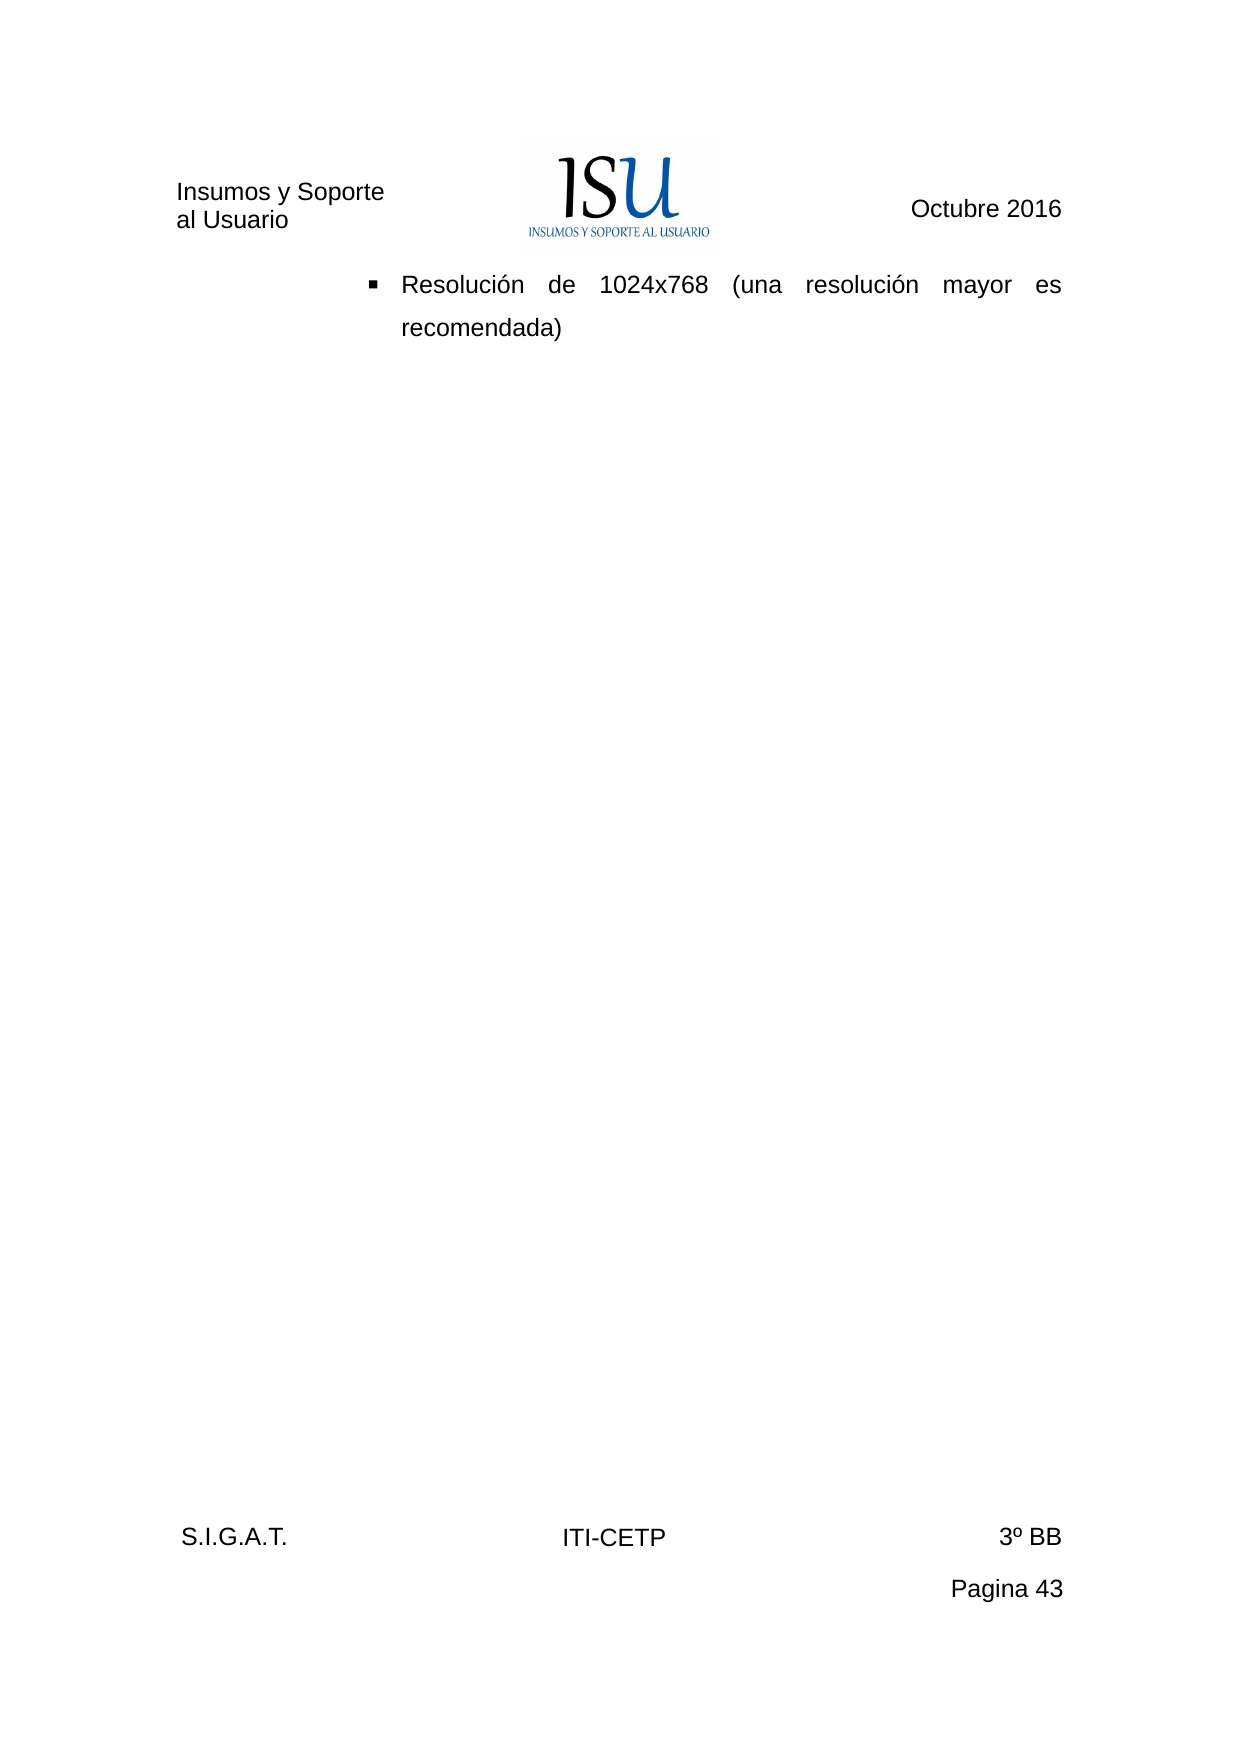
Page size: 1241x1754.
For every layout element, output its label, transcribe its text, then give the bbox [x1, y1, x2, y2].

picture [517, 138, 723, 252]
list Resolución de 1024x768 (una resolución mayor es recomendada) [363, 270, 1063, 342]
